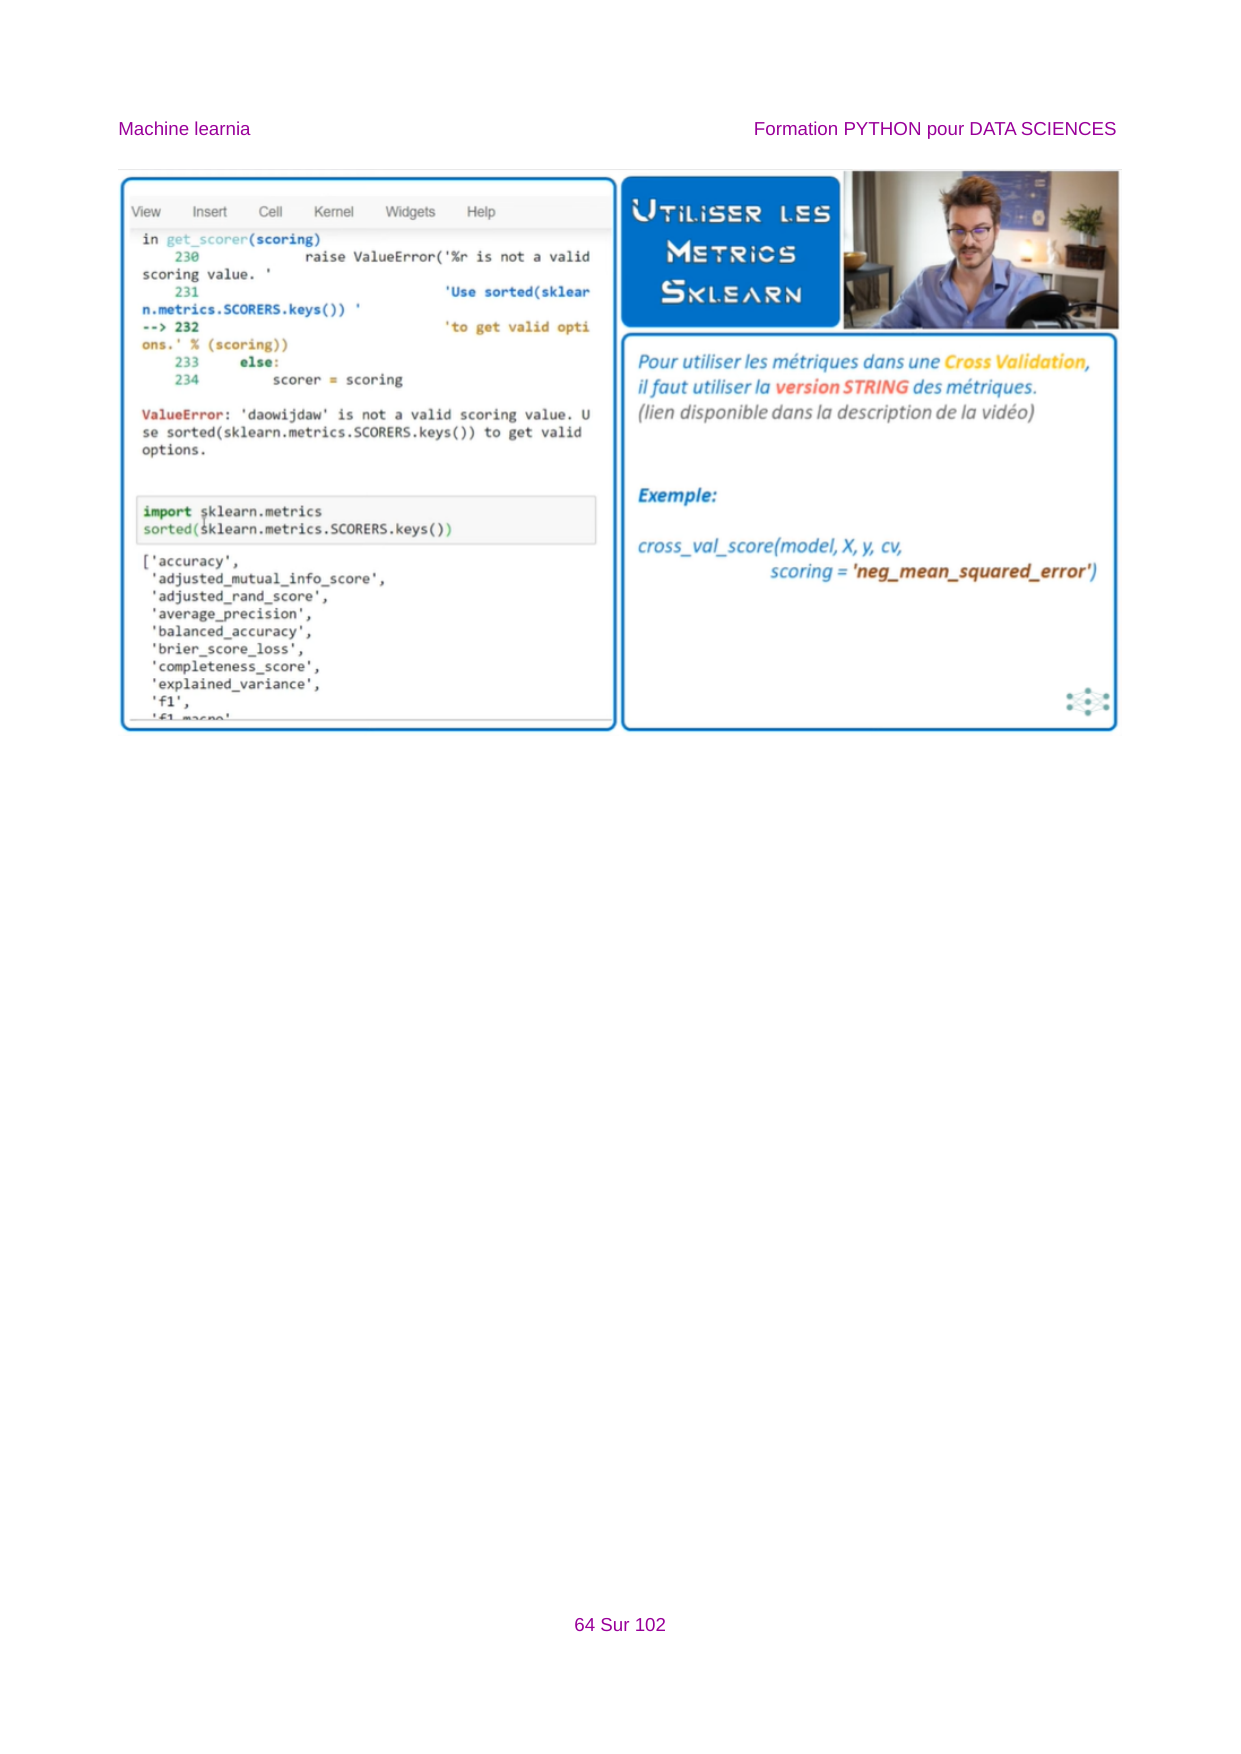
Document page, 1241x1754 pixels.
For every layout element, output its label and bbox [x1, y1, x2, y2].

picture [118, 169, 1122, 737]
